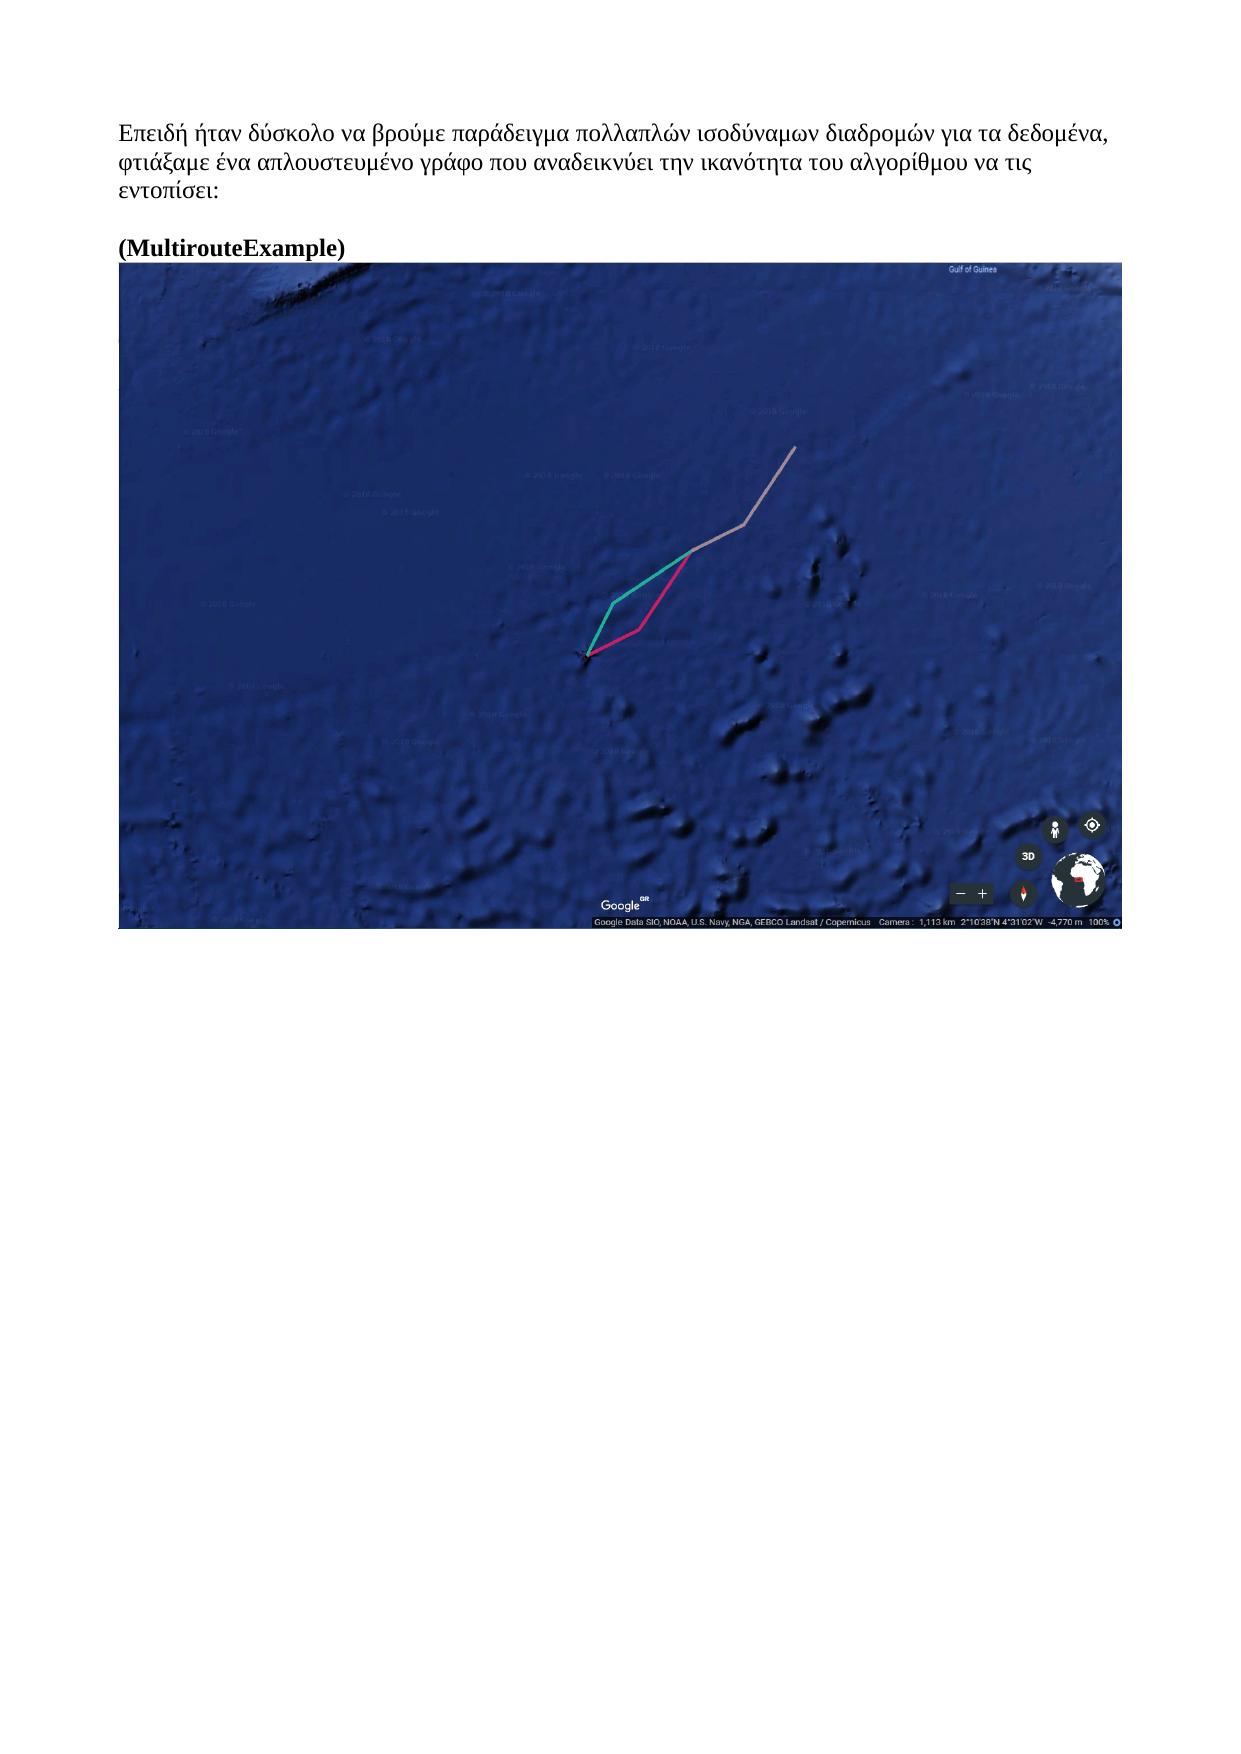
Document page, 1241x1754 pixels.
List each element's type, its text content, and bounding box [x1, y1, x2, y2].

text Επειδή ήταν δύσκολο να βρούμε παράδειγμα πολλαπλών ισοδύναμων διαδρομών για τα δεδομένα, φτιάξαμε ένα απλουστευμένο γράφο που αναδεικνύει την ικανότητα του αλγορίθμου να τις εντοπίσει: [118, 118, 1122, 204]
picture [118, 261, 1122, 929]
text (MultirouteExample) [118, 233, 1122, 261]
